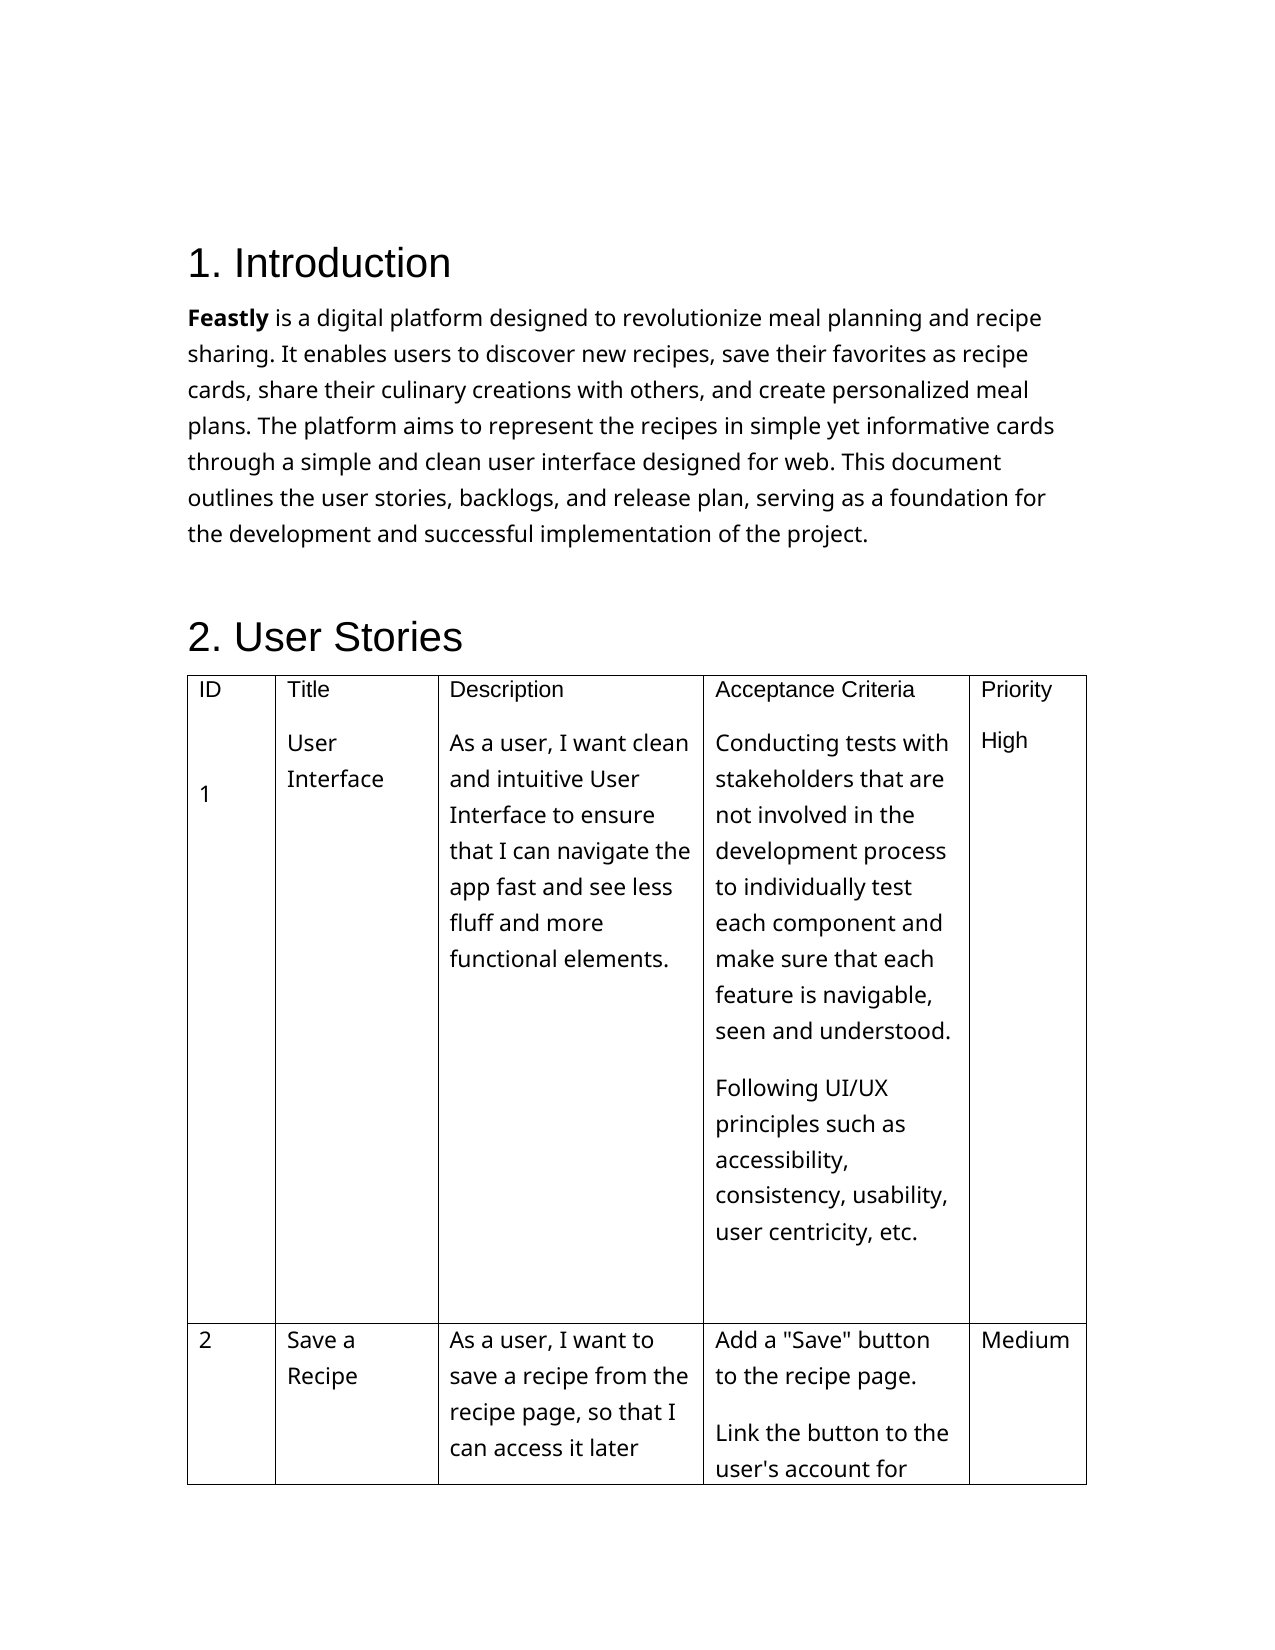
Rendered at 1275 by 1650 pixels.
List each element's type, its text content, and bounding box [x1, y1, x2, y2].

table_header Description As a user, I want clean and intuitive User Interface to ensure that I can navigate the app fast and see less fluff and more functional elements. [439, 676, 703, 1323]
table_cell Medium [970, 1324, 1086, 1484]
table_cell Save a Recipe [276, 1324, 438, 1484]
text Feastly is a digital platform designed to revolutionize meal planning and recipe sharing. It enables users to discover new recipes, save their favorites as recipe cards, share their culinary creations with others, and create personalized meal plans. The platform aims to represent the recipes in simple yet informative cards through a simple and clean user interface designed for web. This document outlines the user stories, backlogs, and release plan, serving as a foundation for the development and successful implementation of the project. [187, 302, 1087, 549]
table_header Priority High [970, 676, 1086, 1323]
table_cell As a user, I want to save a recipe from the recipe page, so that I can access it later [439, 1324, 703, 1484]
table_header Title User Interface [276, 676, 438, 1323]
table_cell Add a "Save" button to the recipe page. Link the button to the user's account for [704, 1324, 969, 1484]
subtitle 1. Introduction [187, 238, 1087, 286]
subtitle 2. User Stories [187, 612, 1087, 660]
table_header Acceptance Criteria Conducting tests with stakeholders that are not involved in the development process to individually test each component and make sure that each feature is navigable, seen and understood. Following UI/UX principles such as accessibility, consistency, usability, user centricity, etc. [704, 676, 969, 1323]
table_header ID 1 [188, 676, 275, 1323]
table_cell 2 [188, 1324, 275, 1484]
